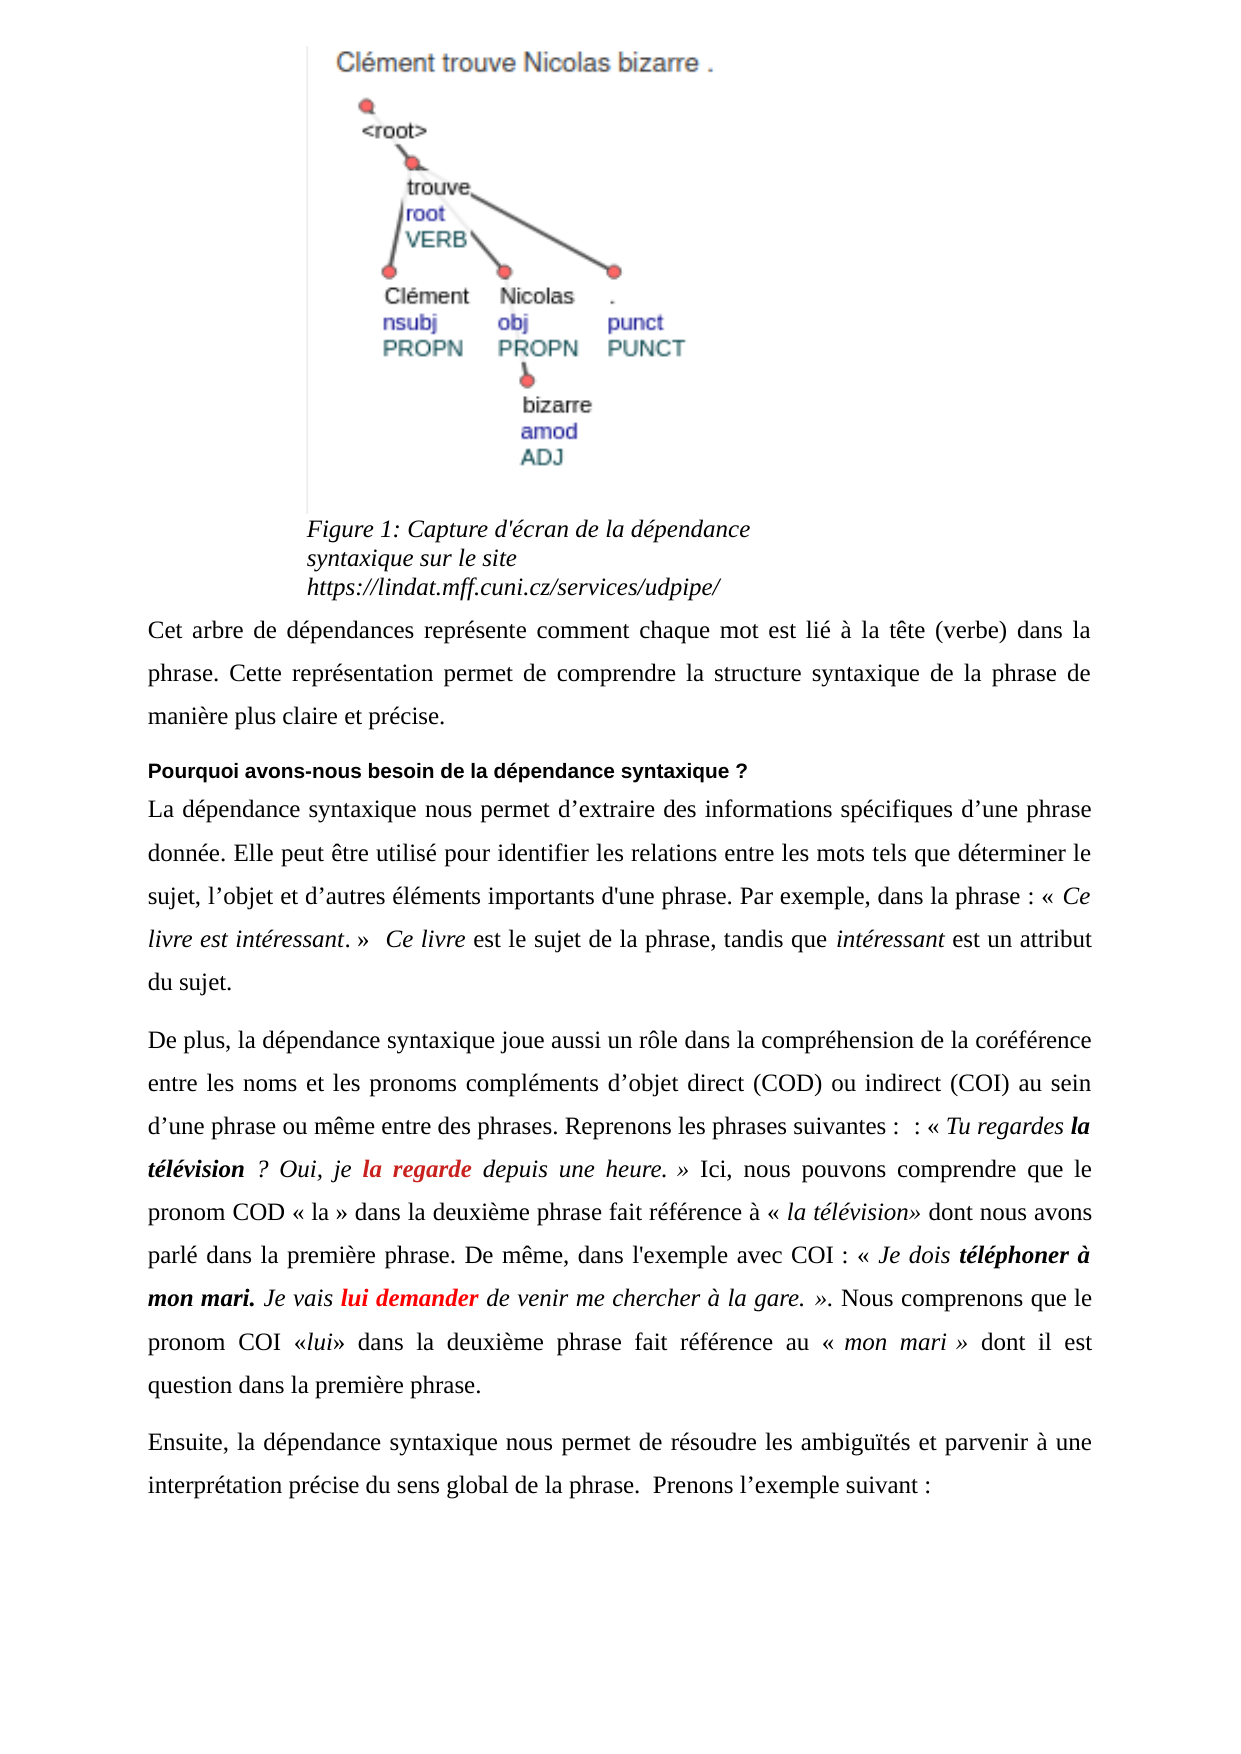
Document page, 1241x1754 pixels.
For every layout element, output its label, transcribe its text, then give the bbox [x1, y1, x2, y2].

picture [306, 46, 834, 514]
text Pourquoi avons-nous besoin de la dépendance syntaxique ? [148, 759, 1092, 783]
text Ensuite, la dépendance syntaxique nous permet de résoudre les ambiguïtés et parvenir à une interprétation précise du sens global de la phrase. Prenons l’exemple suivant : [148, 1427, 1092, 1499]
text Cet arbre de dépendances représente comment chaque mot est lié à la tête (verbe) dans la phrase. Cette représentation permet de comprendre la structure syntaxique de la phrase de manière plus claire et précise. [148, 148, 1092, 730]
text De plus, la dépendance syntaxique joue aussi un rôle dans la compréhension de la coréférence entre les noms et les pronoms compléments d’objet direct (COD) ou indirect (COI) au sein d’une phrase ou même entre des phrases. Reprenons les phrases suivantes : : « Tu regardes la télévision ? Oui, je la regarde depuis une heure. » Ici, nous pouvons comprendre que le pronom COD « la » dans la deuxième phrase fait référence à « la télévision» dont nous avons parlé dans la première phrase. De même, dans l'exemple avec COI : « Je dois téléphoner à mon mari. Je vais lui demander de venir me chercher à la gare. ». Nous comprenons que le pronom COI «lui» dans la deuxième phrase fait référence au « mon mari » dont il est question dans la première phrase. [148, 1025, 1092, 1398]
text Figure 1: Capture d'écran de la dépendance syntaxique sur le site https://lindat.mff.cuni.cz/services/udpipe/ [307, 514, 834, 600]
text La dépendance syntaxique nous permet d’extraire des informations spécifiques d’une phrase donnée. Elle peut être utilisé pour identifier les relations entre les mots tels que déterminer le sujet, l’objet et d’autres éléments importants d'une phrase. Par exemple, dans la phrase : « Ce livre est intéressant. » Ce livre est le sujet de la phrase, tandis que intéressant est un attribut du sujet. [148, 794, 1092, 996]
